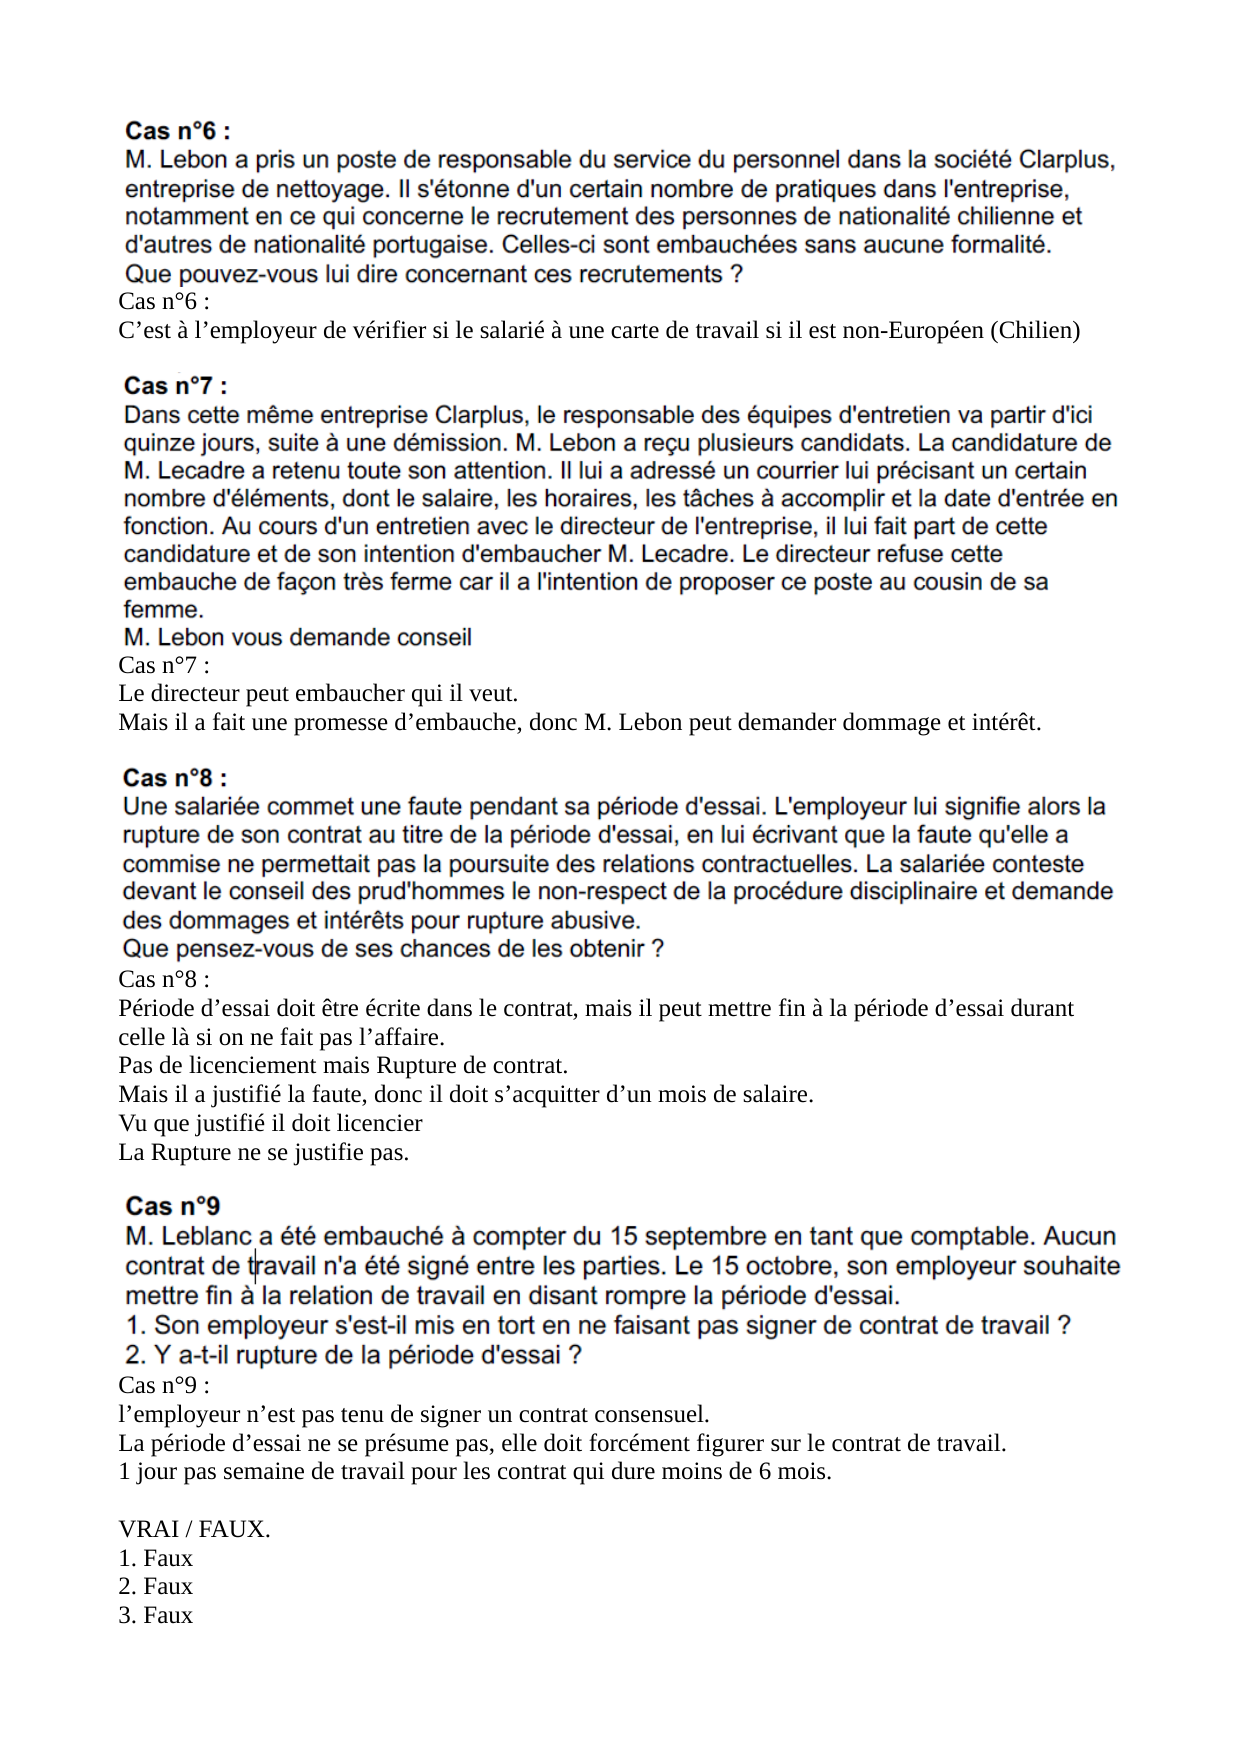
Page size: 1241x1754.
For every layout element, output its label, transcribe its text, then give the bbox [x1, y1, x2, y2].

text l’employeur n’est pas tenu de signer un contrat consensuel. [118, 1399, 1122, 1428]
text Le directeur peut embaucher qui il veut. [118, 678, 1122, 707]
text 1 jour pas semaine de travail pour les contrat qui dure moins de 6 mois. [118, 1456, 1122, 1485]
text Cas n°9 : [118, 1371, 1122, 1399]
text La Rupture ne se justifie pas. [118, 1137, 1122, 1165]
picture [118, 764, 1123, 965]
text Vu que justifié il doit licencier [118, 1108, 1122, 1137]
text 2. Faux [118, 1571, 1122, 1600]
text La période d’essai ne se présume pas, elle doit forcément figurer sur le contrat de travail. [118, 1428, 1122, 1456]
text C’est à l’employeur de vérifier si le salarié à une carte de travail si il est non-Européen (Chilien) [118, 315, 1122, 344]
text Période d’essai doit être écrite dans le contrat, mais il peut mettre fin à la période d’essai durant celle là si on ne fait pas l’affaire. [118, 993, 1122, 1050]
picture [118, 372, 1123, 650]
text Mais il a justifié la faute, donc il doit s’acquitter d’un mois de salaire. [118, 1079, 1122, 1108]
text Mais il a fait une promesse d’embauche, donc M. Lebon peut demander dommage et intérêt. [118, 707, 1122, 736]
text Cas n°6 : [118, 287, 1122, 315]
text 1. Faux [118, 1543, 1122, 1571]
text 3. Faux [118, 1600, 1122, 1629]
picture [118, 118, 1123, 287]
text VRAI / FAUX. [118, 1514, 1122, 1543]
text Pas de licenciement mais Rupture de contrat. [118, 1050, 1122, 1079]
picture [118, 1194, 1123, 1371]
text Cas n°7 : [118, 650, 1122, 678]
text Cas n°8 : [118, 965, 1122, 993]
